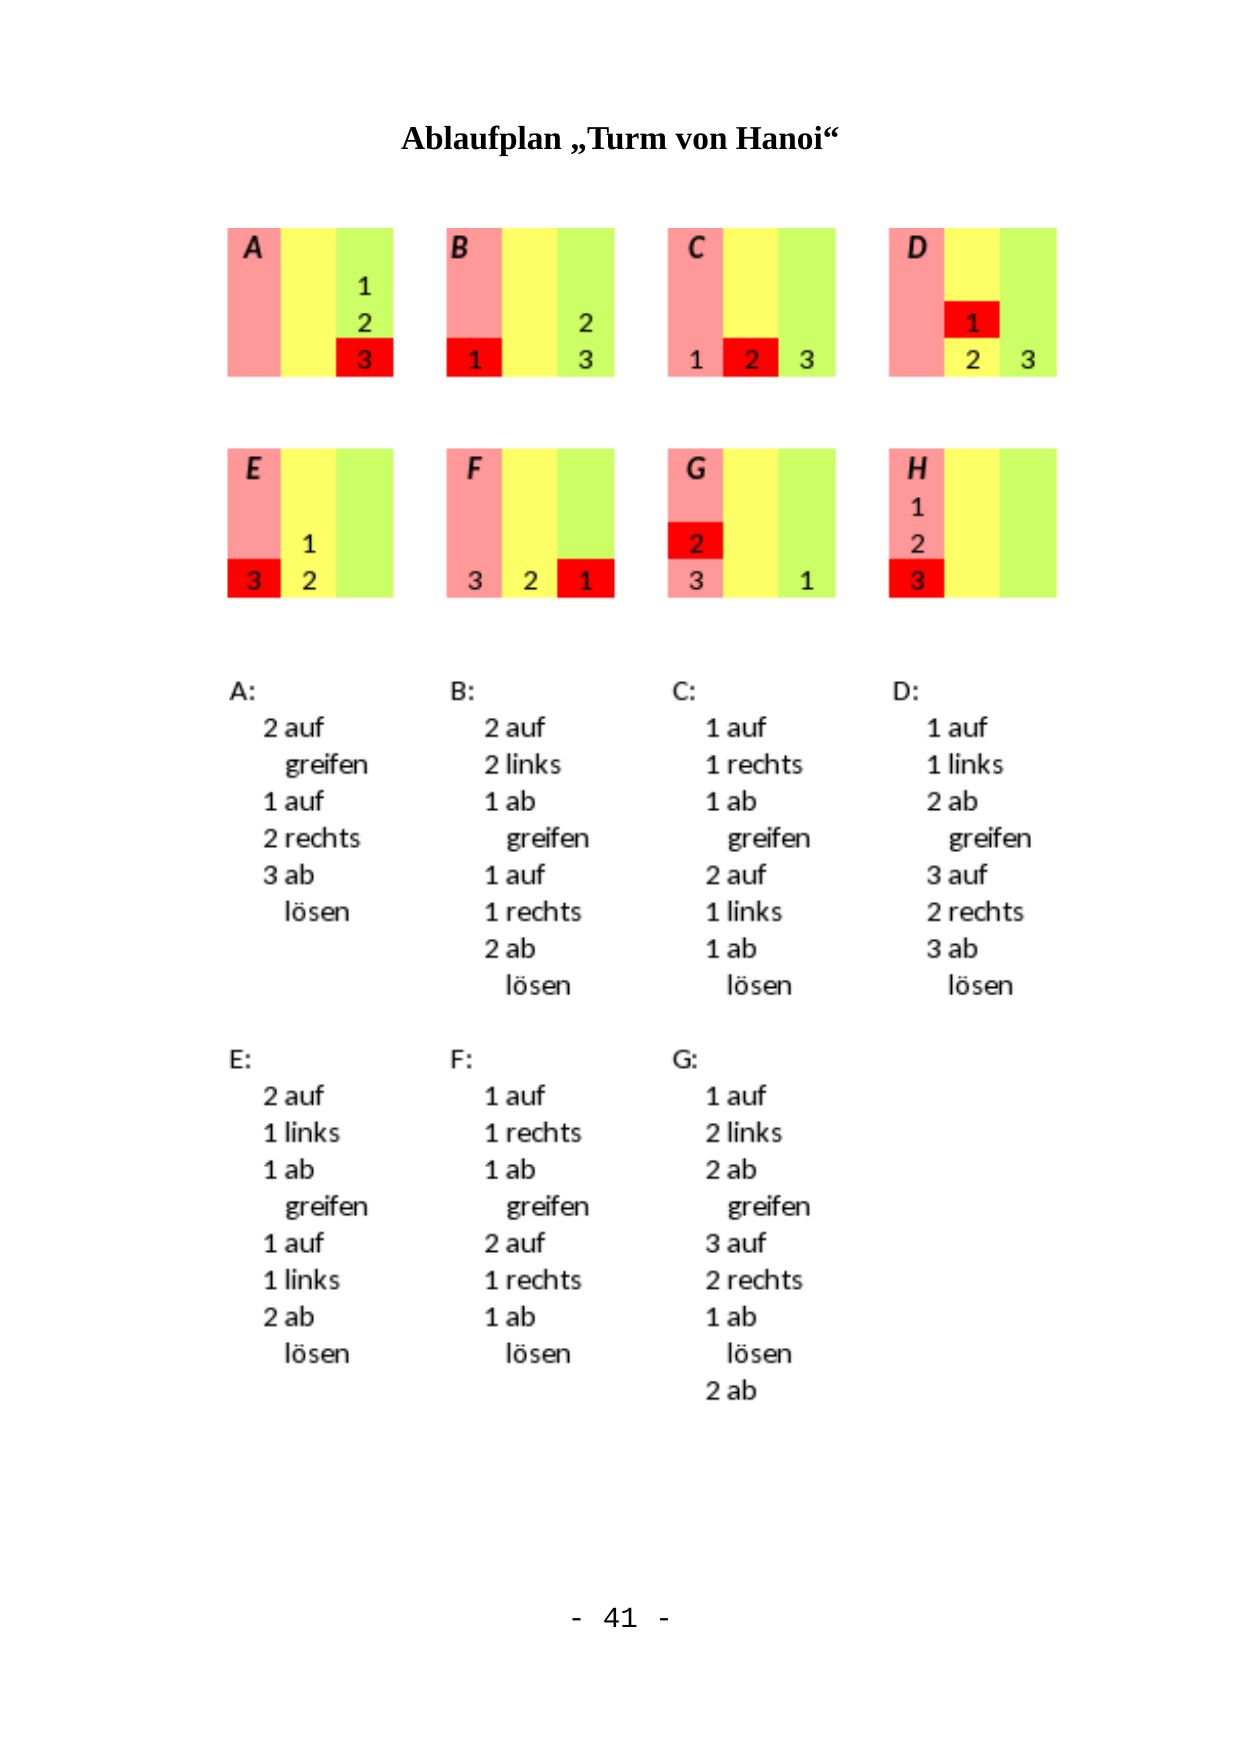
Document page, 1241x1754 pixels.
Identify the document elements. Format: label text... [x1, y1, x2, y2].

text Ablaufplan „Turm von Hanoi“ [118, 118, 1122, 156]
picture [226, 228, 1080, 1433]
